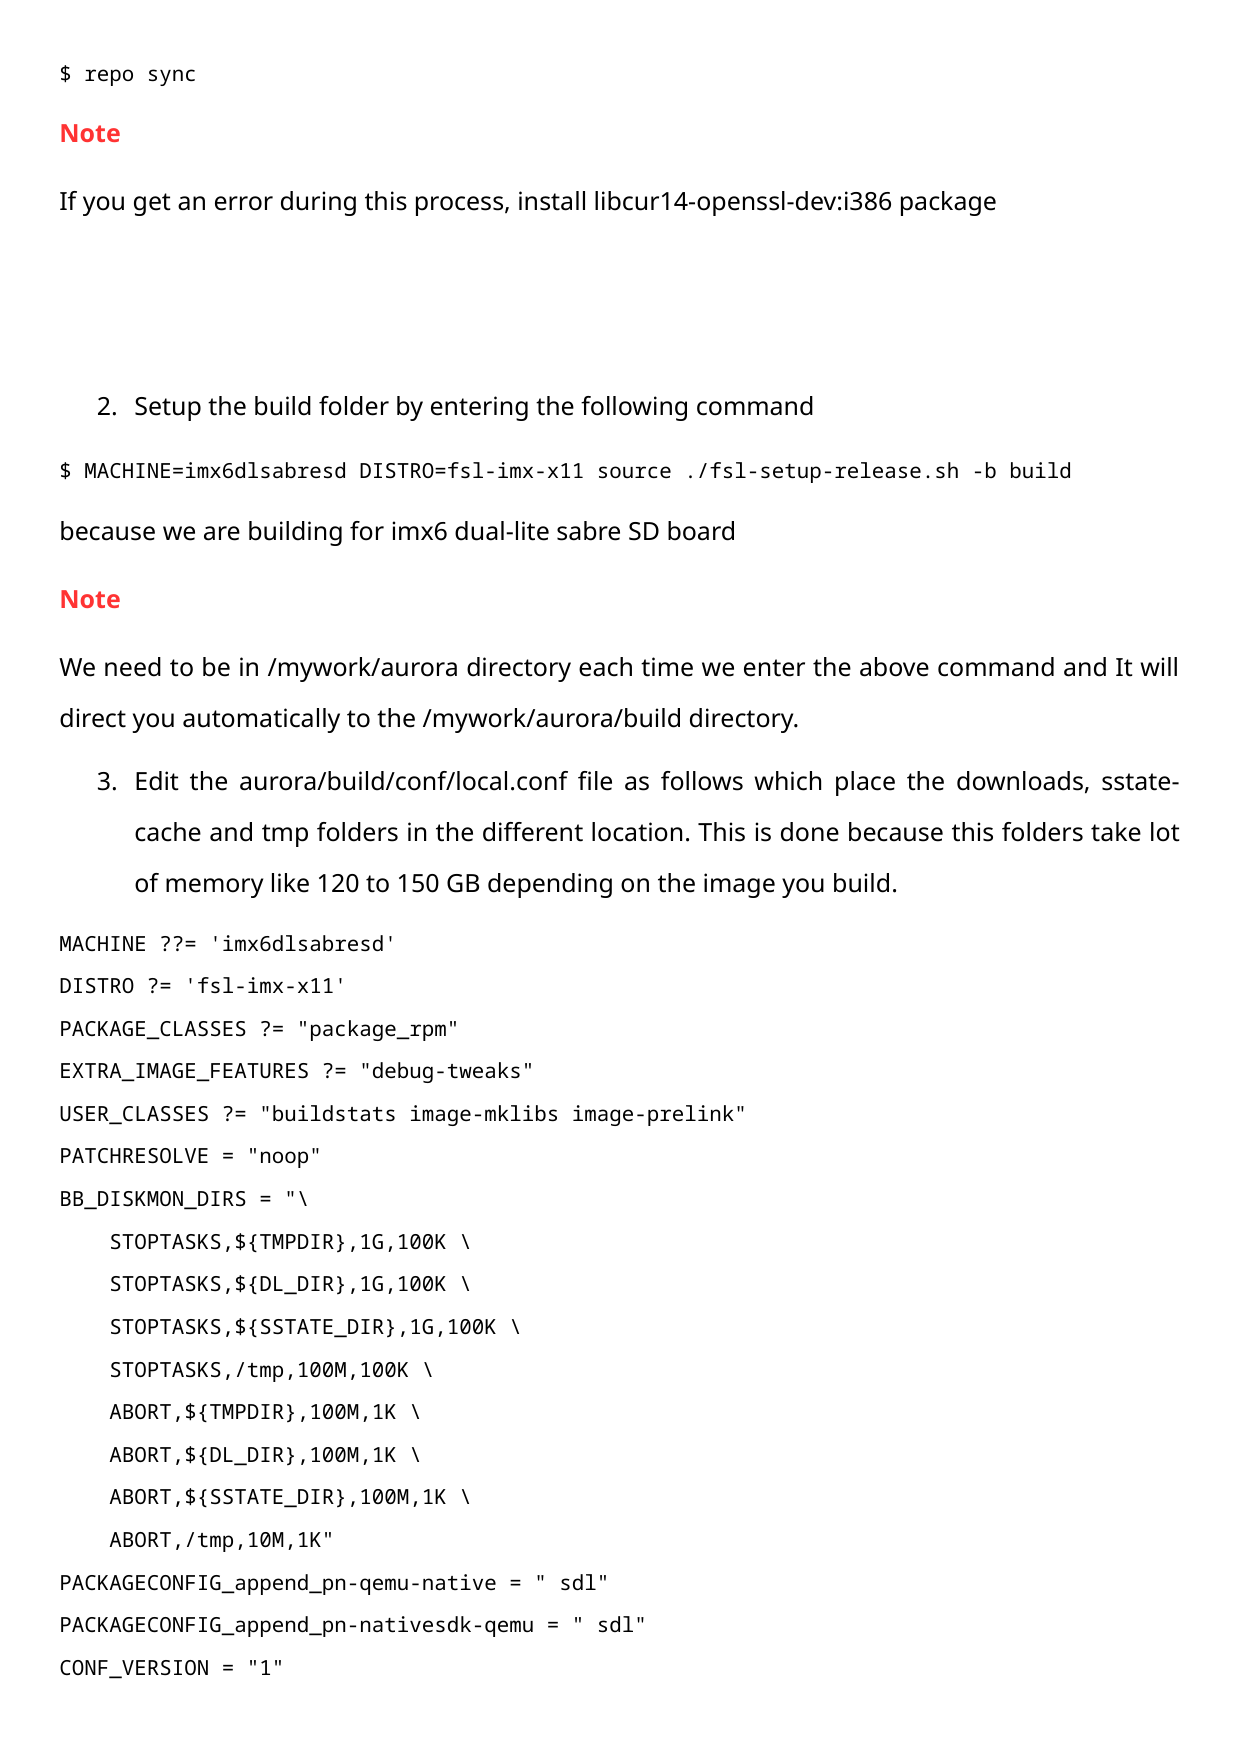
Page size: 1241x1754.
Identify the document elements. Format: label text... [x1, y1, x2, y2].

text ABORT,${TMPDIR},100M,1K \ [59, 1397, 1181, 1426]
text Note [59, 582, 1181, 616]
text EXTRA_IMAGE_FEATURES ?= "debug-tweaks" [59, 1056, 1181, 1085]
text STOPTASKS,/tmp,100M,100K \ [59, 1355, 1181, 1383]
text MACHINE ??= 'imx6dlsabresd' [59, 929, 1181, 957]
text If you get an error during this process, install libcur14-openssl-dev:i386 package [59, 184, 1181, 218]
text PACKAGECONFIG_append_pn-qemu-native = " sdl" [59, 1568, 1181, 1596]
text We need to be in /mywork/aurora directory each time we enter the above command and It will direct you automatically to the /mywork/aurora/build directory. [59, 650, 1181, 735]
text USER_CLASSES ?= "buildstats image-mklibs image-prelink" [59, 1099, 1181, 1127]
text $ repo sync [59, 59, 1181, 87]
list Edit the aurora/build/conf/local.conf file as follows which place the downloads, sstate-cache and tmp folders in the different location. This is done because this folders take lot of memory like 120 to 150 GB depending on the image you build. [97, 764, 1181, 900]
text DISTRO ?= 'fsl-imx-x11' [59, 971, 1181, 1000]
list Setup the build folder by entering the following command [97, 388, 1181, 422]
text STOPTASKS,${TMPDIR},1G,100K \ [59, 1227, 1181, 1255]
text Note [59, 116, 1181, 150]
text $ MACHINE=imx6dlsabresd DISTRO=fsl-imx-x11 source ./fsl-setup-release.sh -b build [59, 457, 1181, 485]
text STOPTASKS,${DL_DIR},1G,100K \ [59, 1269, 1181, 1298]
text ABORT,${SSTATE_DIR},100M,1K \ [59, 1482, 1181, 1511]
text ABORT,${DL_DIR},100M,1K \ [59, 1440, 1181, 1468]
text ABORT,/tmp,10M,1K" [59, 1525, 1181, 1553]
text PACKAGE_CLASSES ?= "package_rpm" [59, 1014, 1181, 1042]
text PACKAGECONFIG_append_pn-nativesdk-qemu = " sdl" [59, 1610, 1181, 1639]
text PATCHRESOLVE = "noop" [59, 1142, 1181, 1170]
text STOPTASKS,${SSTATE_DIR},1G,100K \ [59, 1312, 1181, 1341]
text BB_DISKMON_DIRS = "\ [59, 1184, 1181, 1213]
text because we are building for imx6 dual-lite sabre SD board [59, 513, 1181, 547]
text CONF_VERSION = "1" [59, 1653, 1181, 1681]
